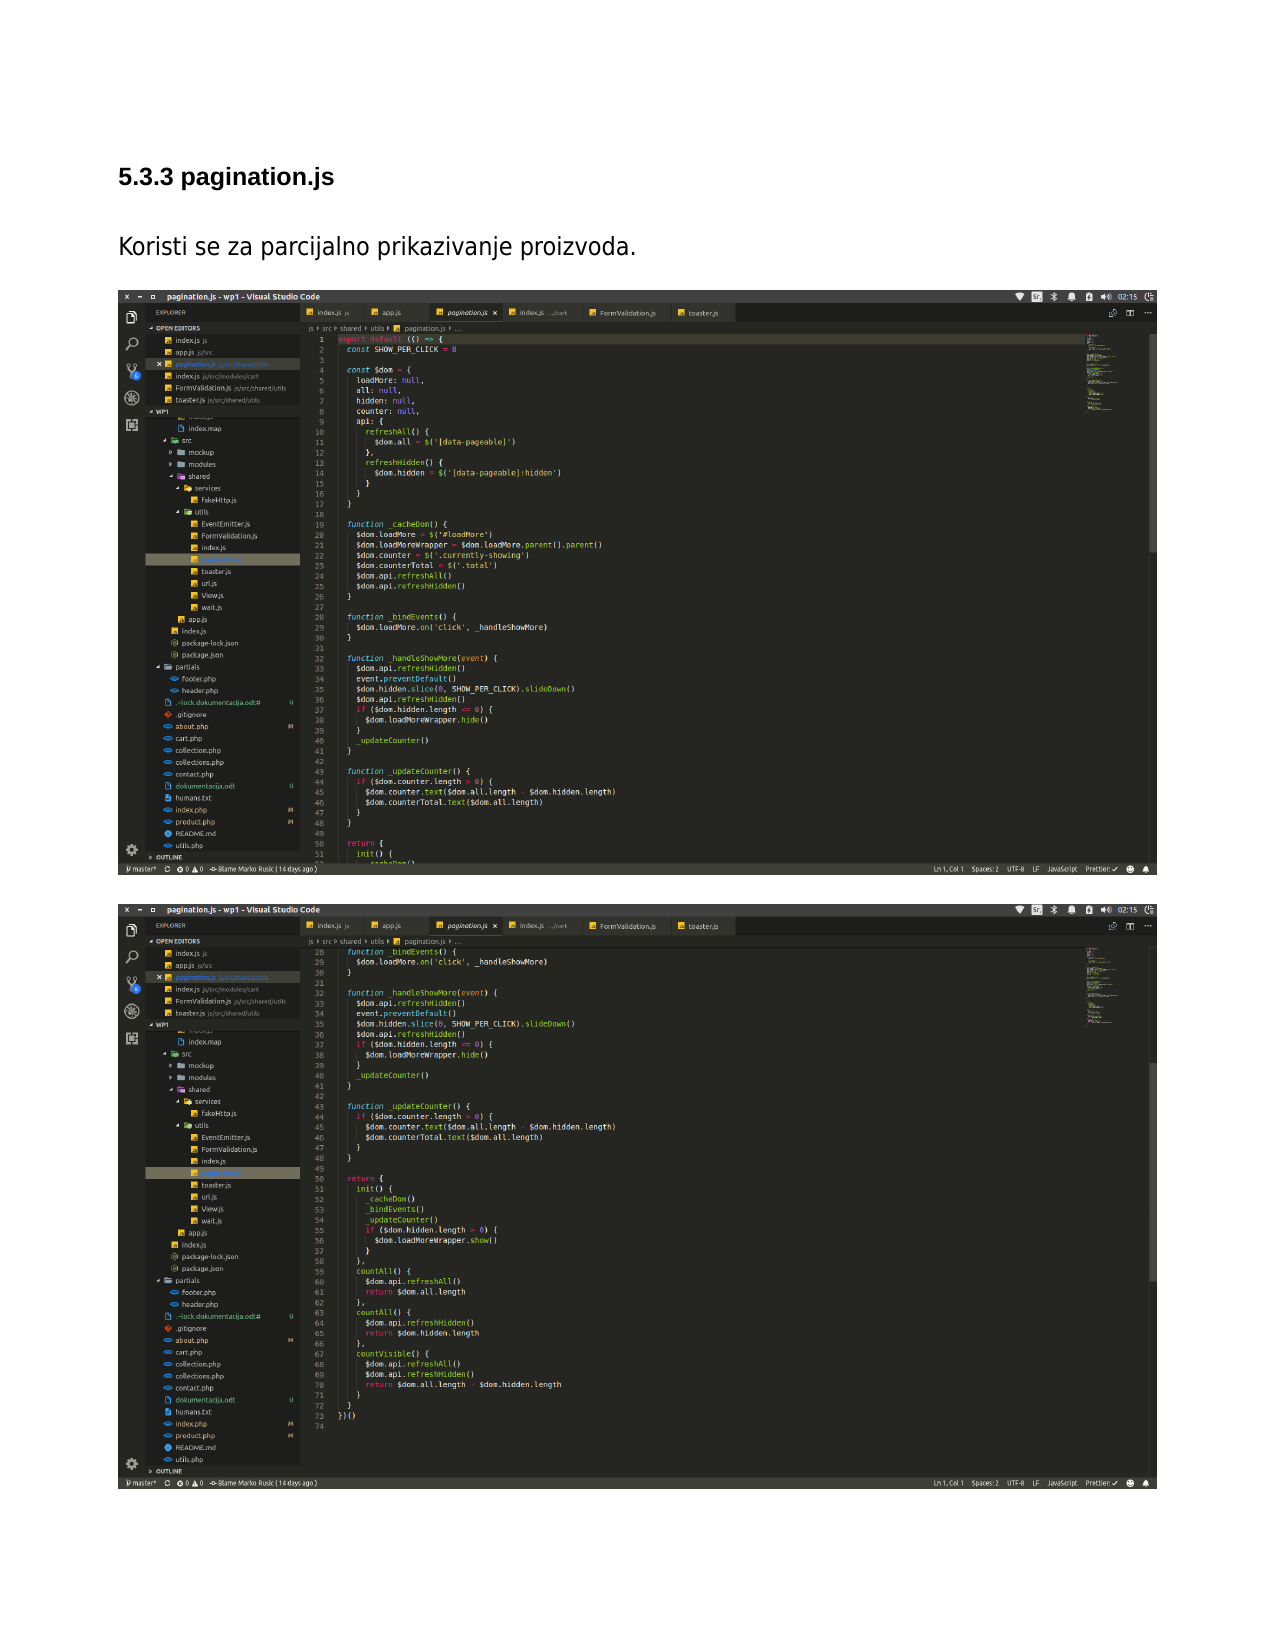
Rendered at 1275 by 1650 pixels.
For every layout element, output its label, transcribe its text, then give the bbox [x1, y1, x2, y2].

text Koristi se za parcijalno prikazivanje proizvoda. [118, 232, 1157, 261]
picture [118, 904, 1157, 1489]
subtitle 5.3.3 pagination.js [118, 162, 1157, 191]
picture [118, 290, 1157, 875]
